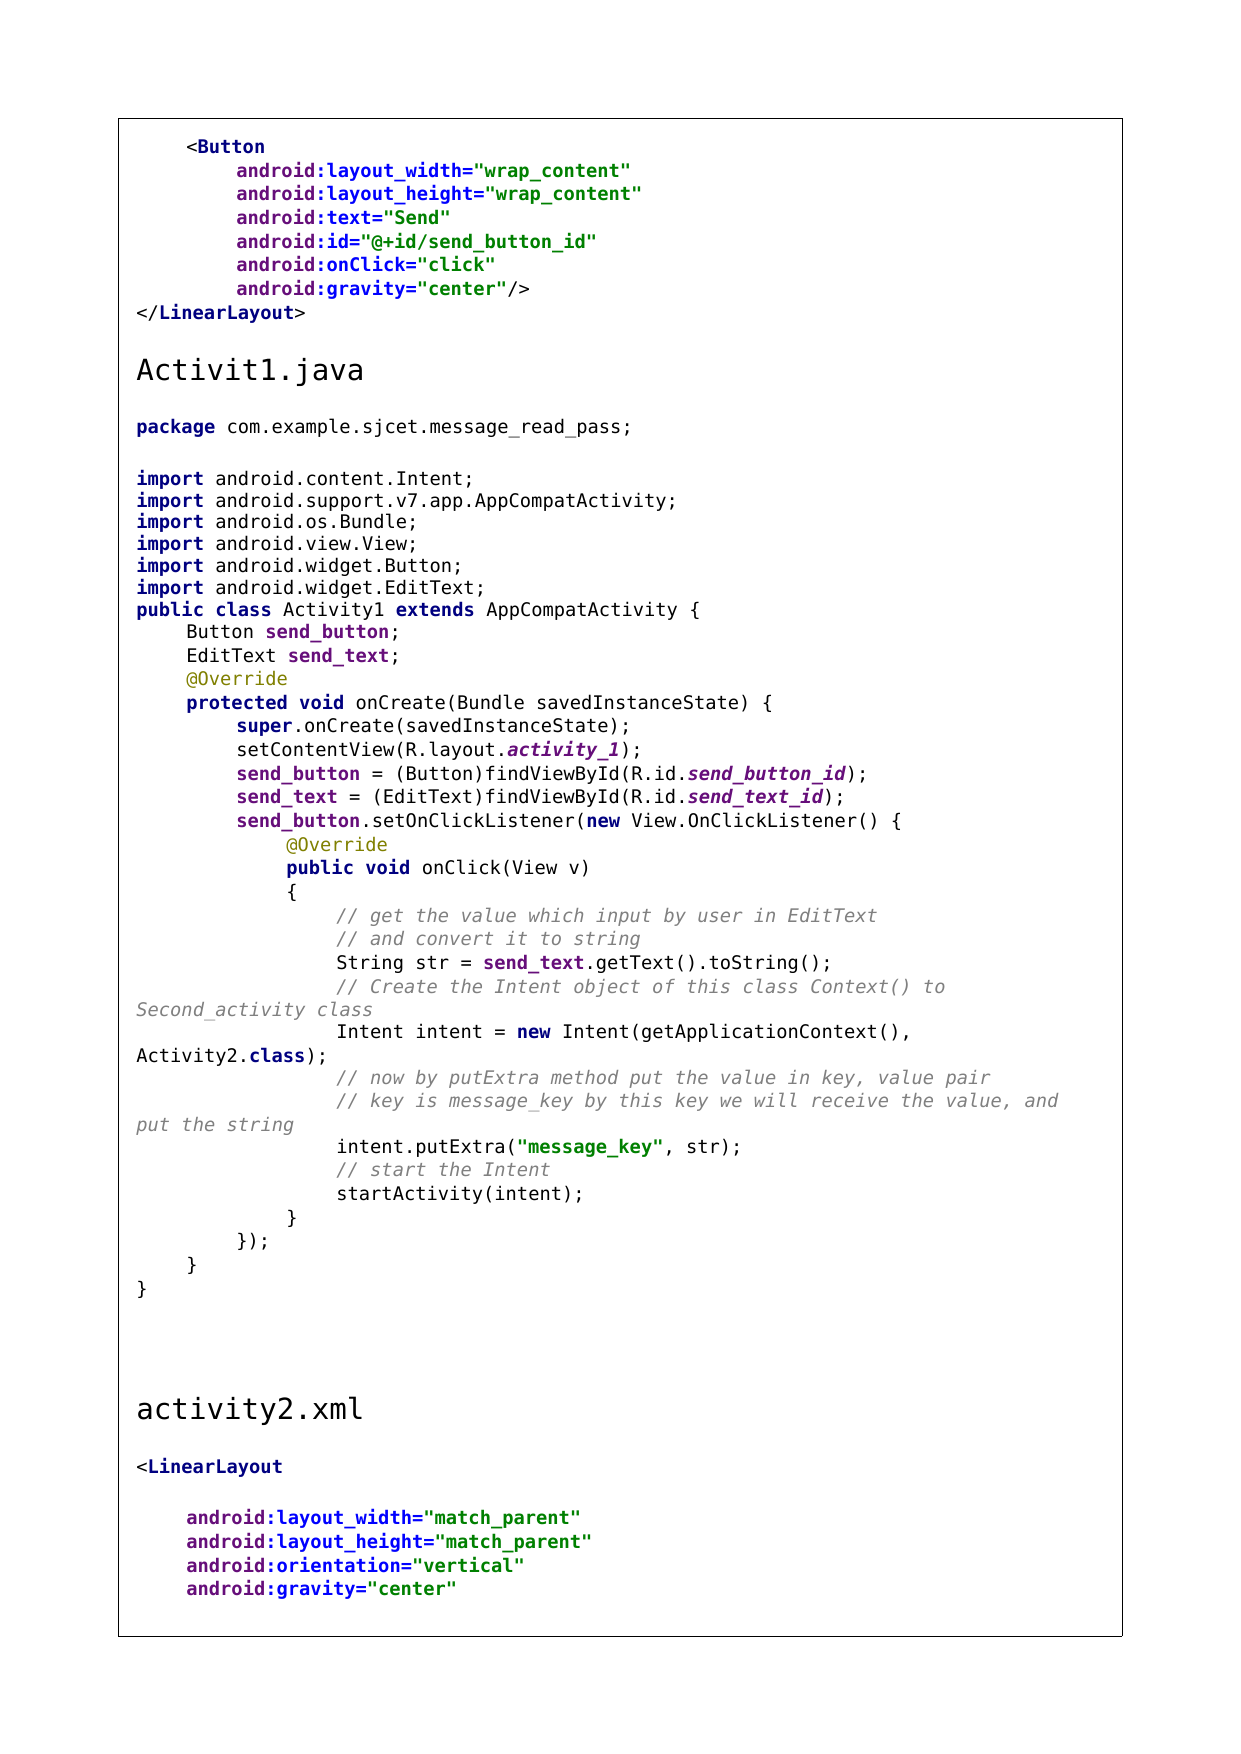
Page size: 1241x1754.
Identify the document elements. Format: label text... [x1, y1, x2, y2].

text @Override [136, 834, 1104, 857]
text Activit1.java [136, 353, 1104, 387]
text activity2.xml [136, 1392, 1104, 1426]
text String str = send_text.getText().toString(); [136, 952, 1104, 976]
text import android.widget.EditText; [136, 577, 1104, 599]
text import android.content.Intent; [136, 468, 1104, 490]
text <LinearLayout [136, 1456, 1104, 1478]
text import android.view.View; [136, 533, 1104, 555]
text android:layout_height="wrap_content" [136, 183, 1104, 207]
text super.onCreate(savedInstanceState); [136, 716, 1104, 739]
text EditText send_text; [136, 644, 1104, 668]
text android:text="Send" [136, 207, 1104, 231]
text } [136, 1254, 1104, 1278]
text android:onClick="click" [136, 254, 1104, 278]
text setContentView(R.layout.activity_1); [136, 739, 1104, 763]
text <Button [136, 136, 1104, 160]
text }); [136, 1230, 1104, 1254]
text startActivity(intent); [136, 1183, 1104, 1207]
text android:layout_width="match_parent" [136, 1507, 1104, 1531]
text import android.support.v7.app.AppCompatActivity; [136, 490, 1104, 512]
text @Override [136, 668, 1104, 692]
text import android.widget.Button; [136, 555, 1104, 577]
text send_button.setOnClickListener(new View.OnClickListener() { [136, 810, 1104, 834]
text </LinearLayout> [136, 302, 1104, 323]
text public class Activity1 extends AppCompatActivity { [136, 599, 1104, 621]
text android:gravity="center"/> [136, 278, 1104, 302]
text send_button = (Button)findViewById(R.id.send_button_id); [136, 763, 1104, 786]
text public void onClick(View v) [136, 857, 1104, 881]
text // start the Intent [136, 1159, 1104, 1183]
text } [136, 1207, 1104, 1230]
text // now by putExtra method put the value in key, value pair [136, 1067, 1104, 1090]
text { [136, 881, 1104, 905]
text protected void onCreate(Bundle savedInstanceState) { [136, 692, 1104, 716]
text package com.example.sjcet.message_read_pass; [136, 416, 1104, 438]
text intent.putExtra("message_key", str); [136, 1136, 1104, 1159]
text android:layout_width="wrap_content" [136, 160, 1104, 183]
text } [136, 1278, 1104, 1299]
text android:gravity="center" [136, 1578, 1104, 1602]
text // key is message_key by this key we will receive the value, and put the string [136, 1090, 1104, 1136]
text android:orientation="vertical" [136, 1554, 1104, 1578]
text send_text = (EditText)findViewById(R.id.send_text_id); [136, 786, 1104, 810]
text // and convert it to string [136, 928, 1104, 952]
text // get the value which input by user in EditText [136, 905, 1104, 928]
text // Create the Intent object of this class Context() to Second_activity class [136, 976, 1104, 1021]
text Button send_button; [136, 621, 1104, 644]
text android:layout_height="match_parent" [136, 1531, 1104, 1554]
text Intent intent = new Intent(getApplicationContext(), Activity2.class); [136, 1021, 1104, 1067]
text android:id="@+id/send_button_id" [136, 231, 1104, 254]
text import android.os.Bundle; [136, 512, 1104, 533]
